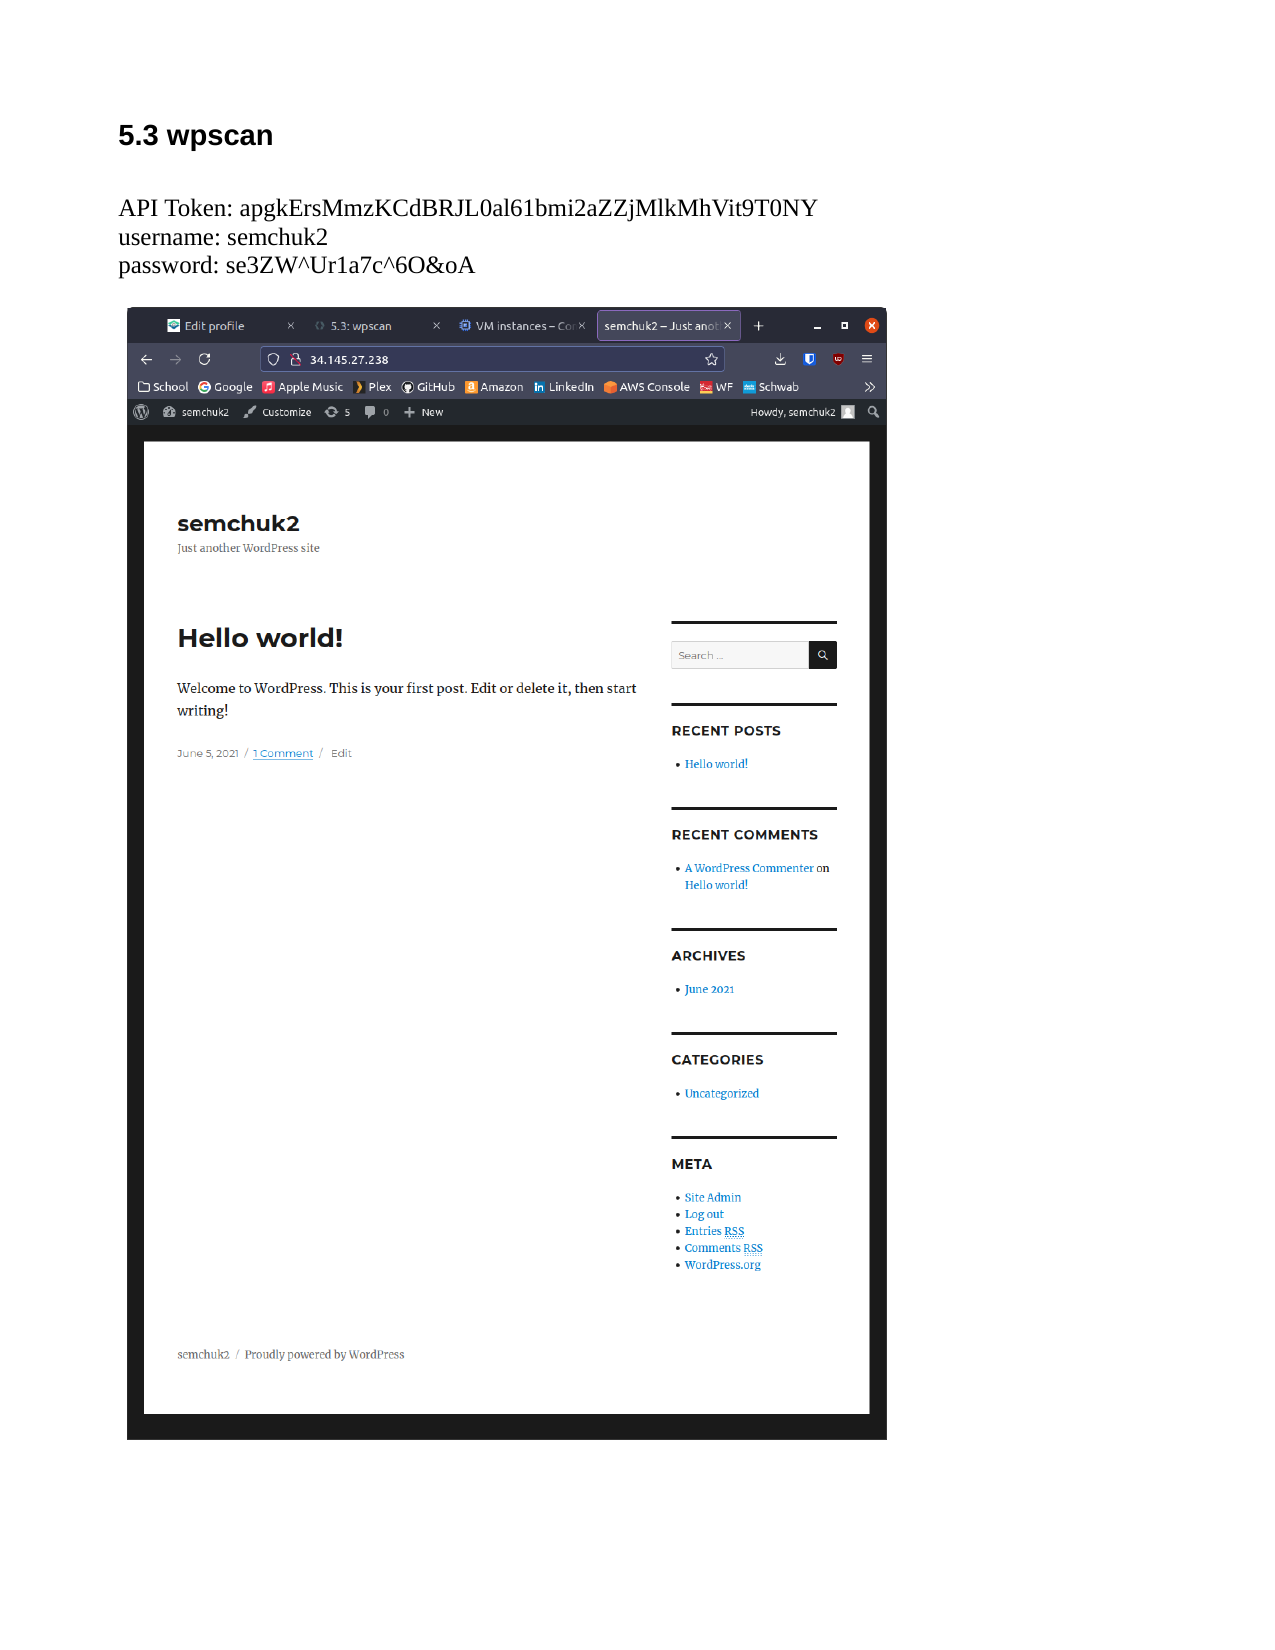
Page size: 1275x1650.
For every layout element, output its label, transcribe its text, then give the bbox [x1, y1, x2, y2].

text password: se3ZW^Ur1a7c^6O&oA [118, 250, 1157, 279]
text username: semchuk2 [118, 222, 1157, 250]
picture [119, 301, 894, 1447]
text API Token: apgkErsMmzKCdBRJL0al61bmi2aZZjMlkMhVit9T0NY [118, 193, 1157, 222]
subtitle 5.3 wpscan [118, 118, 1157, 152]
